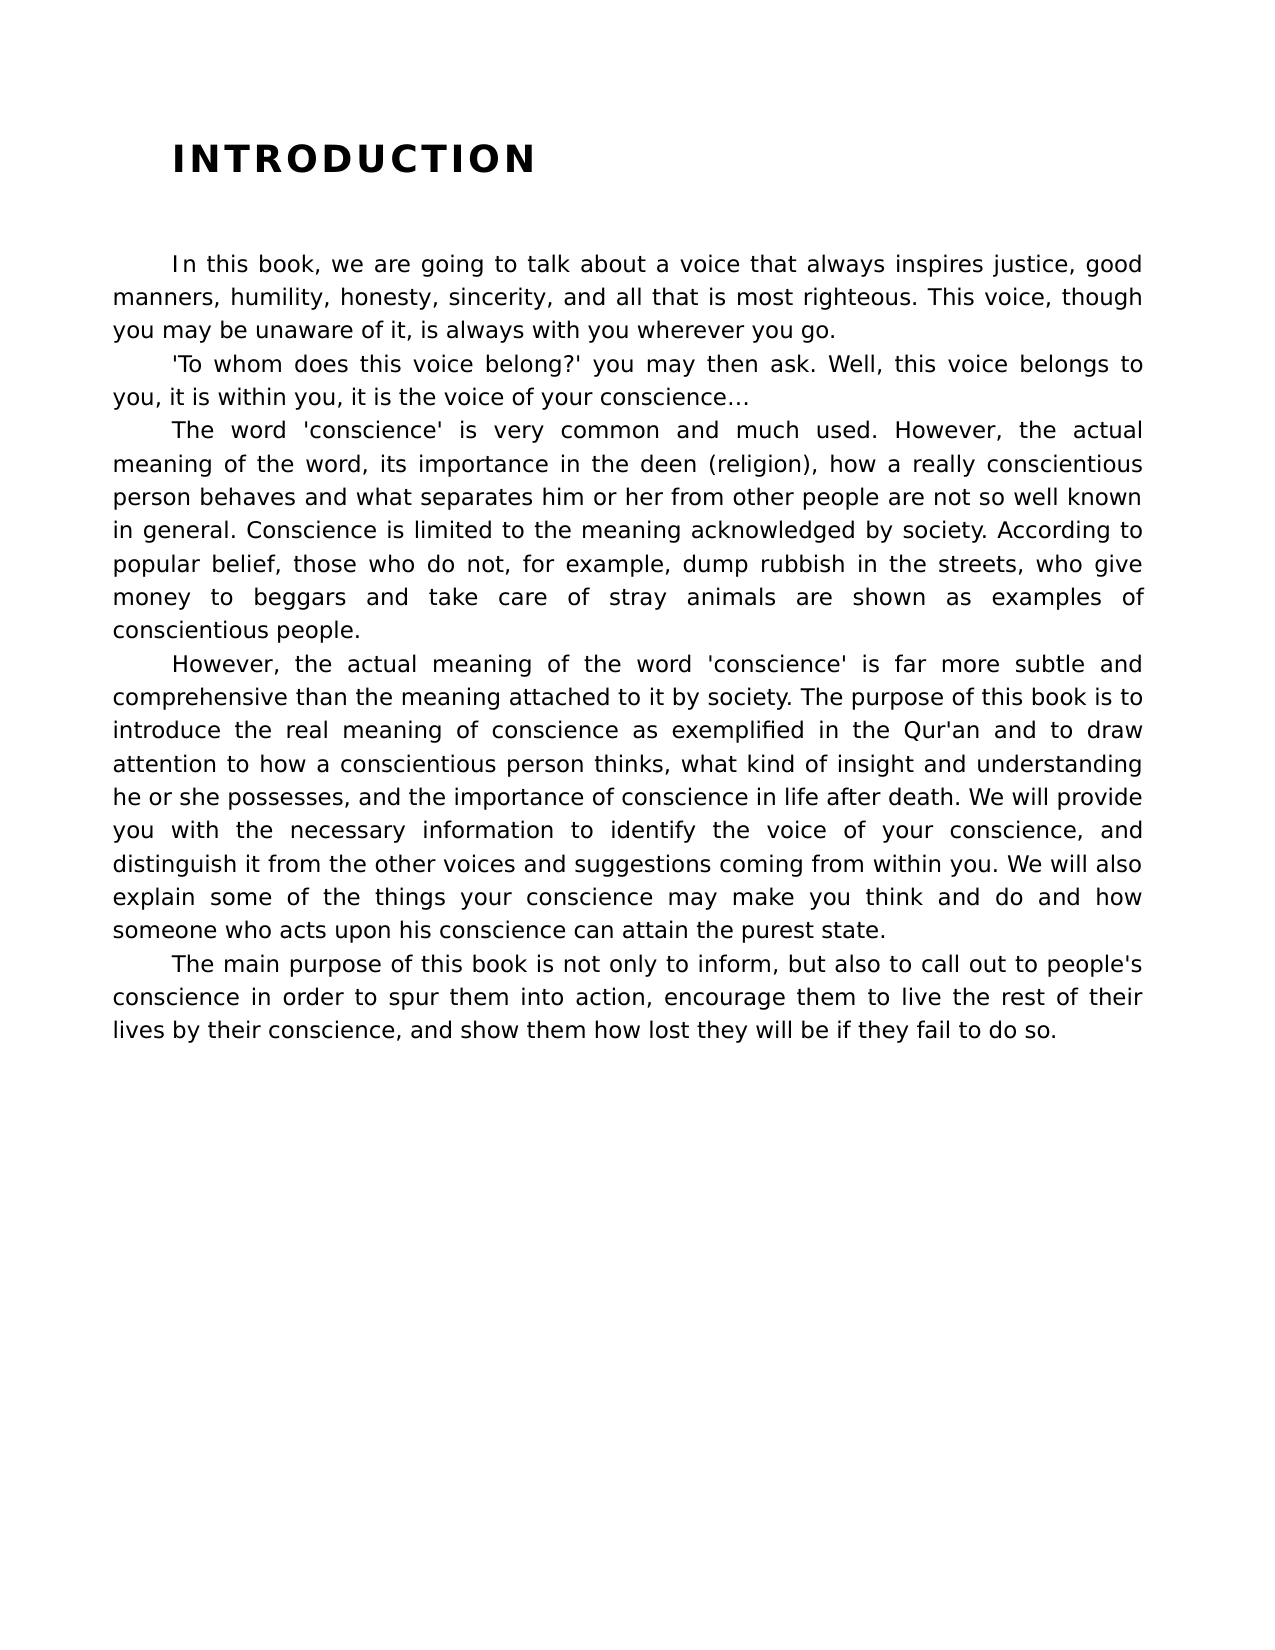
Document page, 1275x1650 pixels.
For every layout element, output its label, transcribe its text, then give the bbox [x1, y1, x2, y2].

text The main purpose of this book is not only to inform, but also to call out to people's conscience in order to spur them into action, encourage them to live the rest of their lives by their conscience, and show them how lost they will be if they fail to do so. [112, 946, 1145, 1046]
text 'To whom does this voice belong?' you may then ask. Well, this voice belongs to you, it is within you, it is the voice of your conscience… [112, 346, 1145, 412]
text However, the actual meaning of the word 'conscience' is far more subtle and comprehensive than the meaning attached to it by society. The purpose of this book is to introduce the real meaning of conscience as exemplified in the Qur'an and to draw attention to how a conscientious person thinks, what kind of insight and understanding he or she possesses, and the importance of conscience in life after death. We will provide you with the necessary information to identify the voice of your conscience, and distinguish it from the other voices and suggestions coming from within you. We will also explain some of the things your conscience may make you think and do and how someone who acts upon his conscience can attain the purest state. [112, 646, 1145, 946]
text INTRODUCTION [112, 148, 1145, 179]
text In this book, we are going to talk about a voice that always inspires justice, good manners, humility, honesty, sincerity, and all that is most righteous. This voice, though you may be unaware of it, is always with you wherever you go. [112, 246, 1145, 346]
text The word 'conscience' is very common and much used. However, the actual meaning of the word, its importance in the deen (religion), how a really conscientious person behaves and what separates him or her from other people are not so well known in general. Conscience is limited to the meaning acknowledged by society. According to popular belief, those who do not, for example, dump rubbish in the streets, who give money to beggars and take care of stray animals are shown as examples of conscientious people. [112, 412, 1145, 646]
